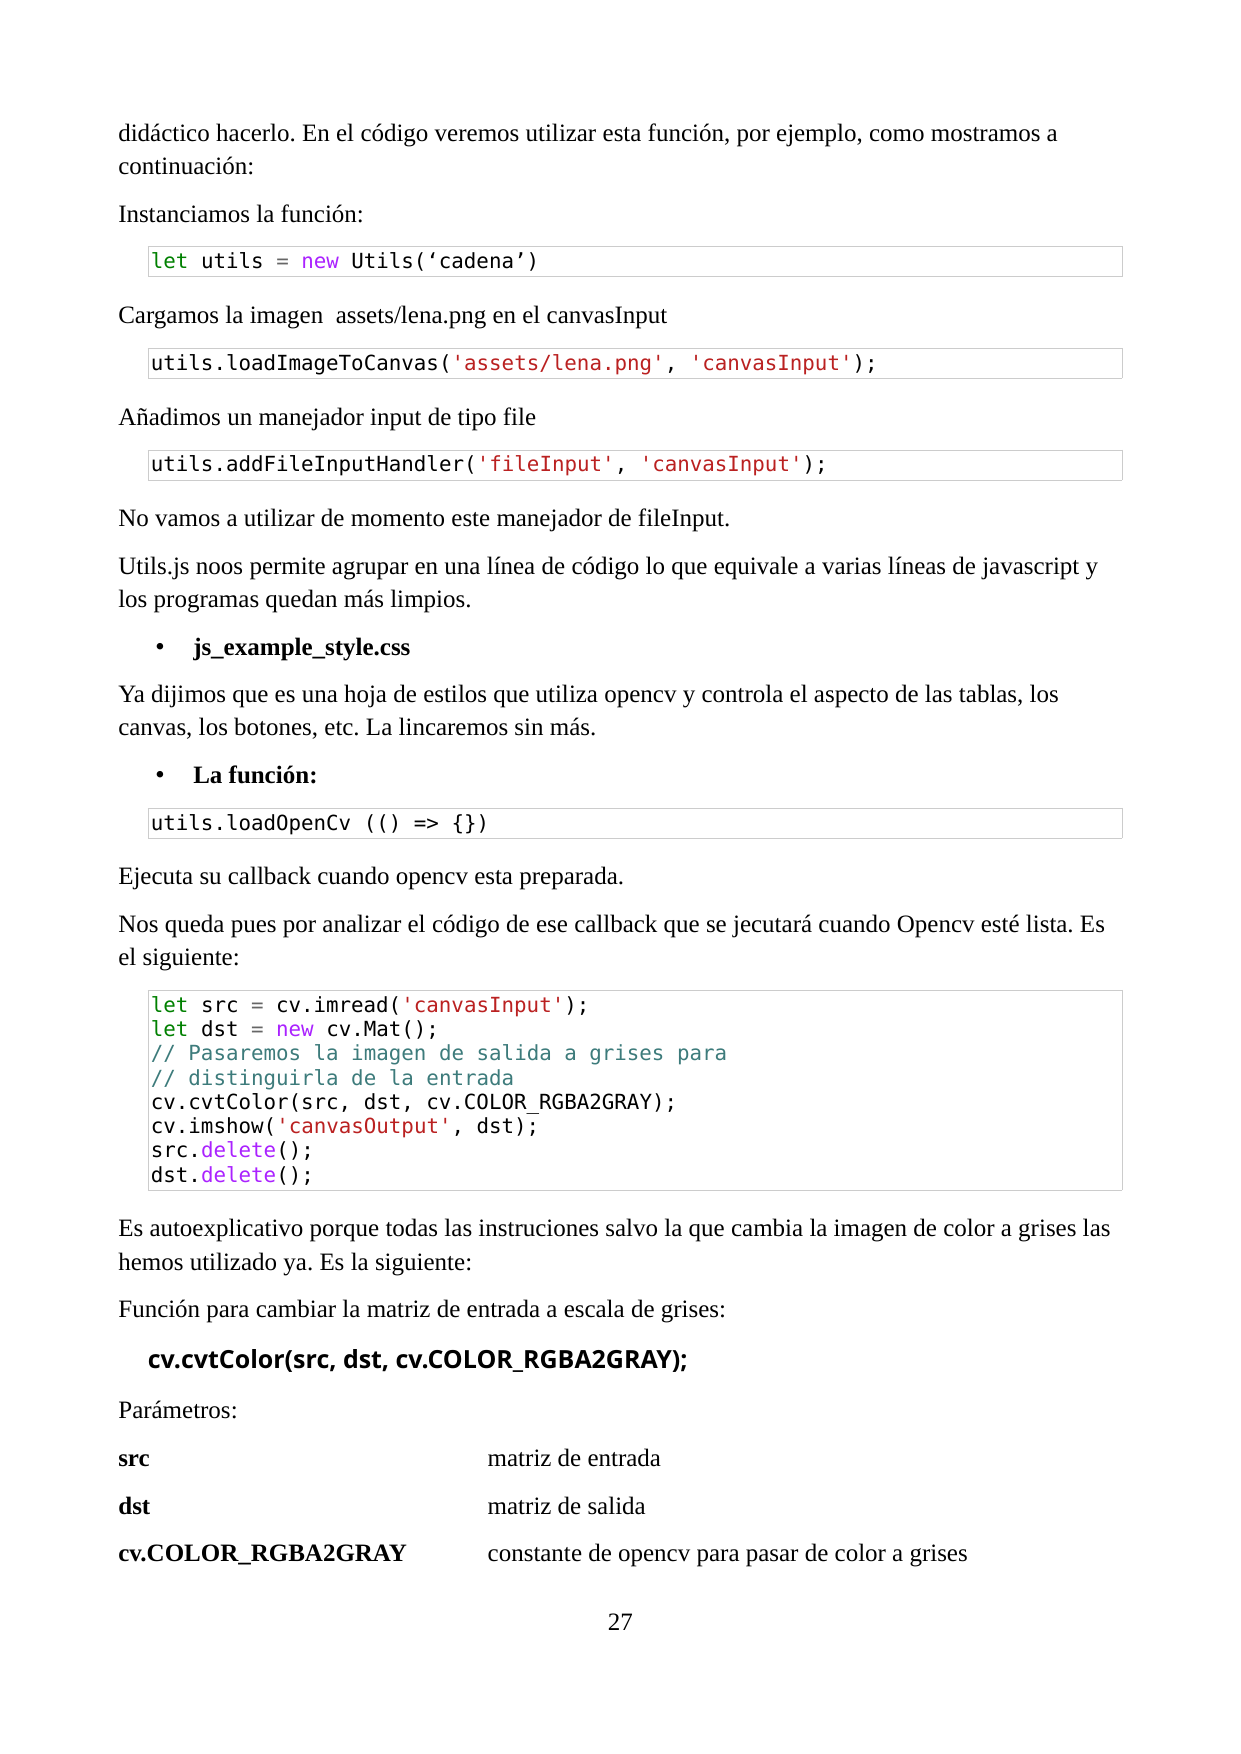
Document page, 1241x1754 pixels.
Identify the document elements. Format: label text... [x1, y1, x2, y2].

text Instanciamos la función: [118, 199, 1122, 227]
text Función para cambiar la matriz de entrada a escala de grises: [118, 1294, 1122, 1323]
text Ejecuta su callback cuando opencv esta preparada. [118, 861, 1122, 890]
text dst.delete(); [149, 1159, 1122, 1190]
text // Pasaremos la imagen de salida a grises para [149, 1038, 1122, 1062]
text utils.addFileInputHandler('fileInput', 'canvasInput'); [149, 451, 1122, 480]
text Utils.js noos permite agrupar en una línea de código lo que equivale a varias líneas de javascript y los programas quedan más limpios. [118, 551, 1122, 613]
text let dst = new cv.Mat(); [149, 1014, 1122, 1038]
text src.delete(); [149, 1135, 1122, 1159]
text src matriz de entrada [118, 1443, 1122, 1472]
text cv.cvtColor(src, dst, cv.COLOR_RGBA2GRAY); [149, 1087, 1122, 1111]
text let utils = new Utils(‘cadena’) [149, 247, 1122, 276]
text Nos queda pues por analizar el código de ese callback que se jecutará cuando Opencv esté lista. Es el siguiente: [118, 909, 1122, 971]
text Cargamos la imagen assets/lena.png en el canvasInput [118, 300, 1122, 329]
text Ya dijimos que es una hoja de estilos que utiliza opencv y controla el aspecto de las tablas, los canvas, los botones, etc. La lincaremos sin más. [118, 679, 1122, 741]
list La función: [156, 760, 1122, 789]
text utils.loadImageToCanvas('assets/lena.png', 'canvasInput'); [149, 349, 1122, 378]
text cv.imshow('canvasOutput', dst); [149, 1111, 1122, 1135]
text utils.loadOpenCv (() => {}) [149, 809, 1122, 838]
text Parámetros: [118, 1396, 1122, 1424]
text cv.COLOR_RGBA2GRAY constante de opencv para pasar de color a grises [118, 1538, 1122, 1567]
text // distinguirla de la entrada [149, 1062, 1122, 1087]
text dst matriz de salida [118, 1491, 1122, 1519]
text cv.cvtColor(src, dst, cv.COLOR_RGBA2GRAY); [148, 1342, 1122, 1376]
text No vamos a utilizar de momento este manejador de fileInput. [118, 503, 1122, 532]
text Añadimos un manejador input de tipo file [118, 402, 1122, 431]
text Es autoexplicativo porque todas las instruciones salvo la que cambia la imagen de color a grises las hemos utilizado ya. Es la siguiente: [118, 1213, 1122, 1275]
text didáctico hacerlo. En el código veremos utilizar esta función, por ejemplo, como mostramos a continuación: [118, 118, 1122, 180]
list js_example_style.css [156, 632, 1122, 660]
text let src = cv.imread('canvasInput'); [149, 991, 1122, 1014]
